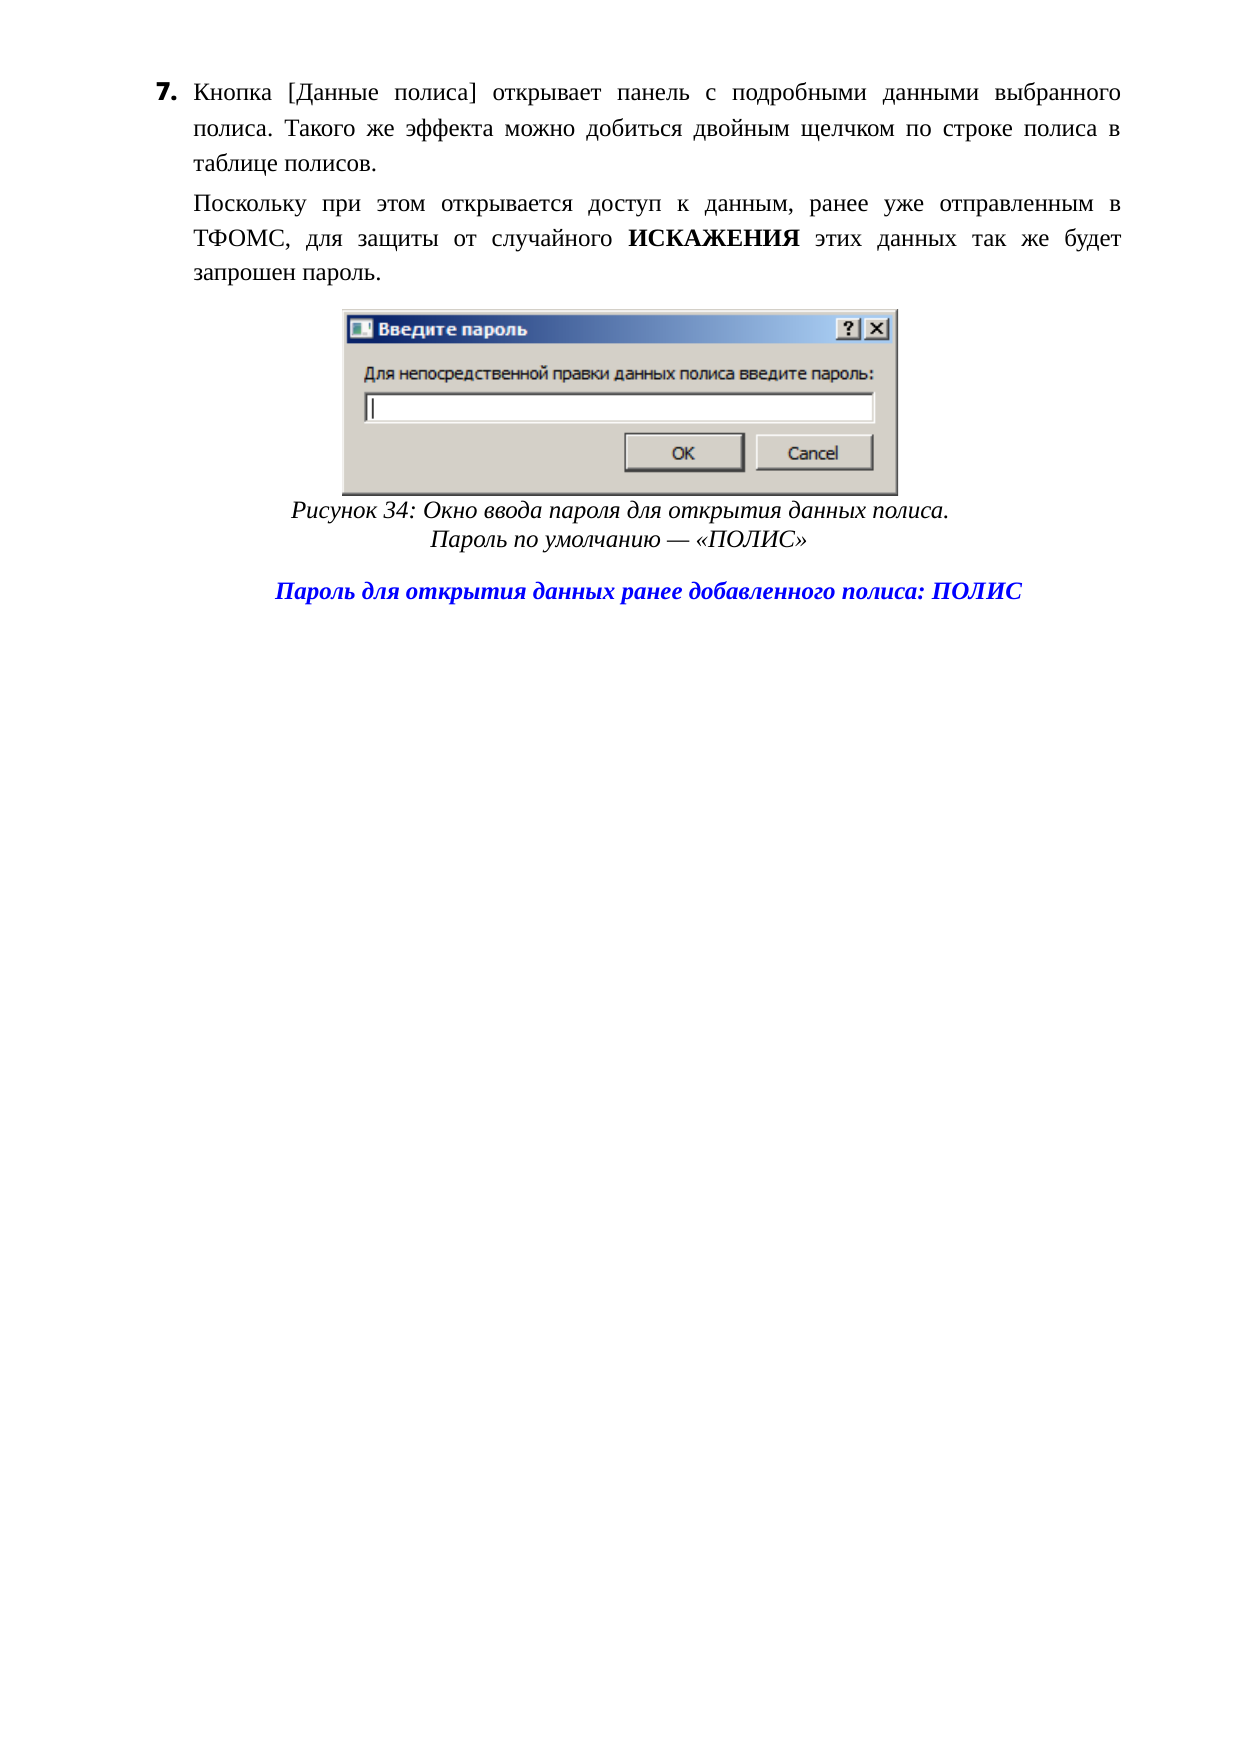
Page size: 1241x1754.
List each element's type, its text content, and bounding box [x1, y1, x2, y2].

picture [342, 309, 899, 496]
list Поскольку при этом открывается доступ к данным, ранее уже отправленным в ТФОМС, для защиты от случайного ИСКАЖЕНИЯ этих данных так же будет запрошен пароль. [156, 188, 1122, 286]
text Пароль для открытия данных ранее добавленного полиса: ПОЛИС [118, 576, 1122, 605]
list Кнопка [Данные полиса] открывает панель с подробными данными выбранного полиса. Такого же эффекта можно добиться двойным щелчком по строке полиса в таблице полисов. [156, 73, 1122, 176]
text Рисунок 34: Окно ввода пароля для открытия данных полиса. Пароль по умолчанию — «ПОЛИС» [279, 309, 961, 553]
